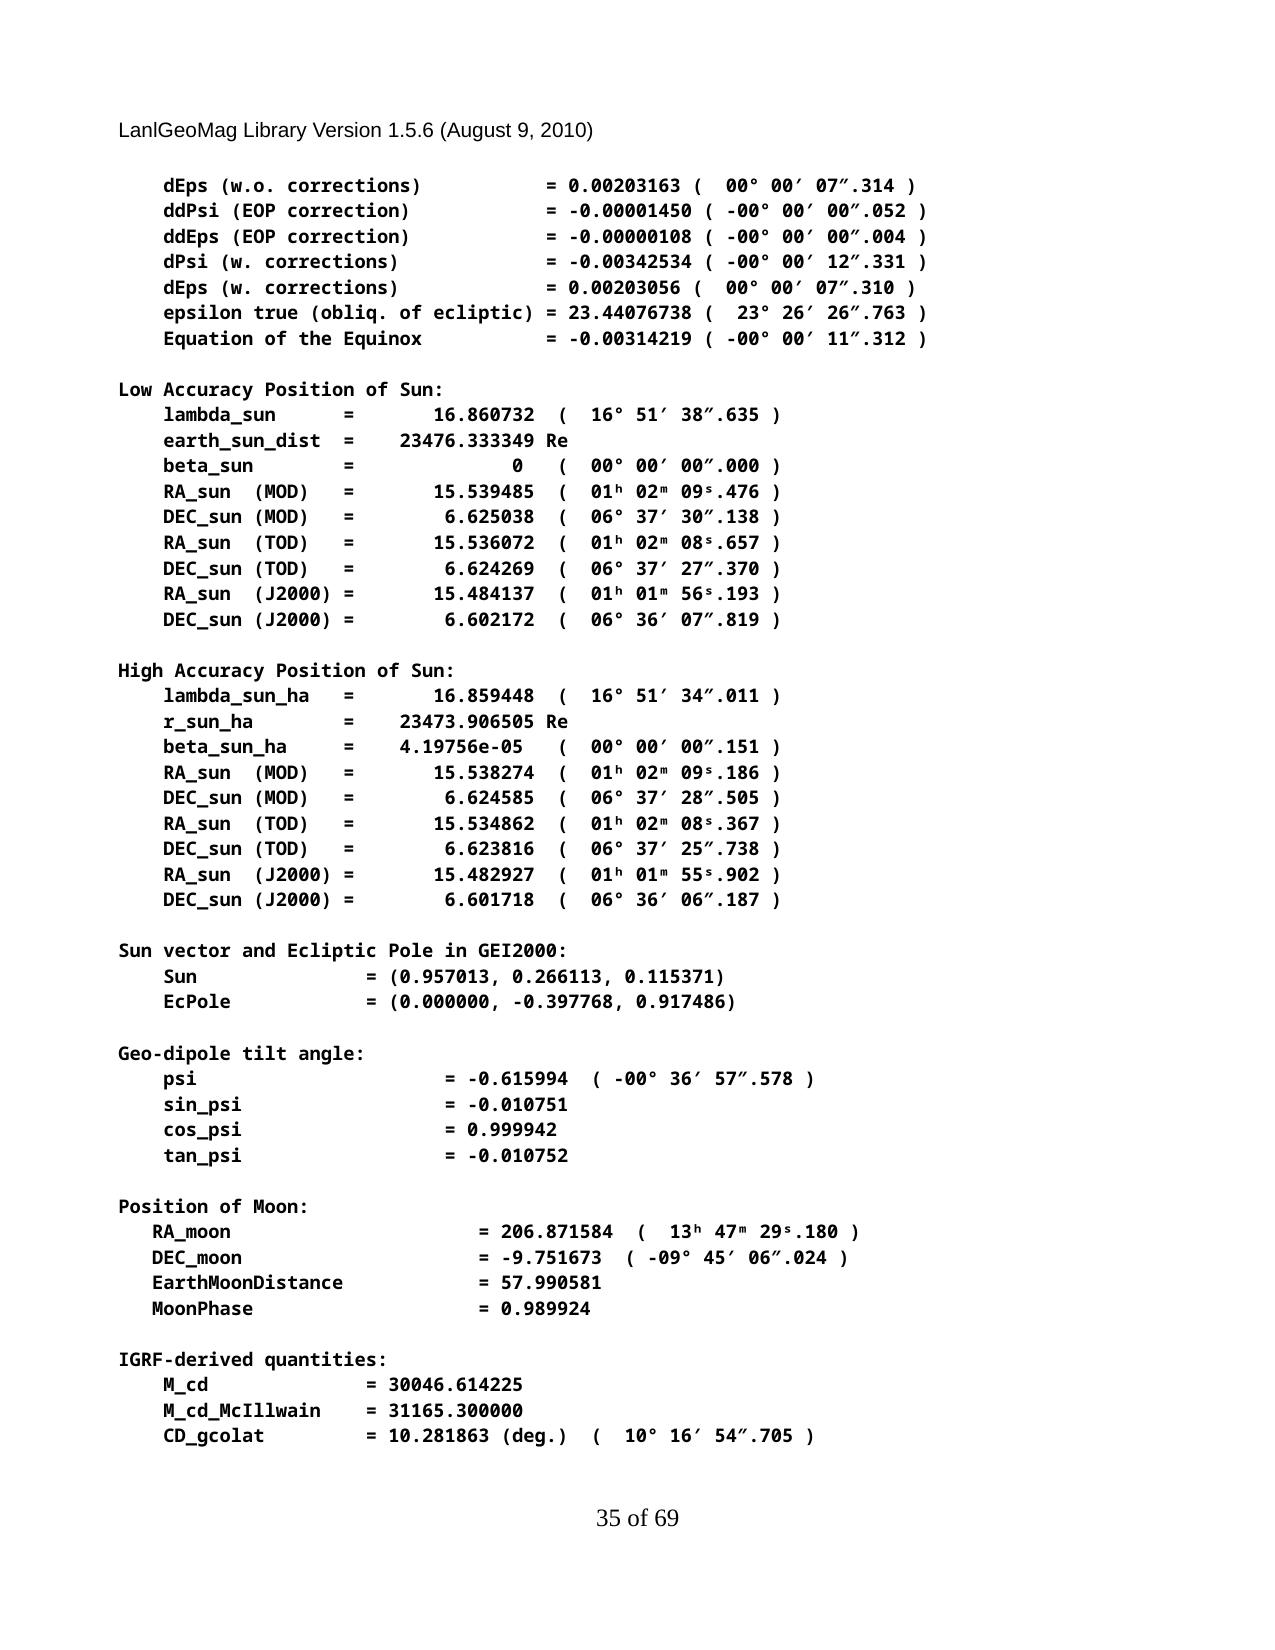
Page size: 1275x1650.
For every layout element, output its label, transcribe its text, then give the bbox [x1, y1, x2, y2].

text RA_moon = 206.871584 ( 13ʰ 47ᵐ 29ˢ.180 ) [118, 1218, 1157, 1244]
text Sun vector and Ecliptic Pole in GEI2000: [118, 938, 1157, 963]
text DEC_sun (J2000) = 6.601718 ( 06° 36′ 06″.187 ) [118, 887, 1157, 912]
text lambda_sun_ha = 16.859448 ( 16° 51′ 34″.011 ) [118, 682, 1157, 708]
text r_sun_ha = 23473.906505 Re [118, 708, 1157, 733]
text ddEps (EOP correction) = -0.00000108 ( -00° 00′ 00″.004 ) [118, 223, 1157, 249]
text RA_sun (TOD) = 15.536072 ( 01ʰ 02ᵐ 08ˢ.657 ) [118, 529, 1157, 555]
text beta_sun_ha = 4.19756e-05 ( 00° 00′ 00″.151 ) [118, 733, 1157, 759]
text Low Accuracy Position of Sun: [118, 376, 1157, 402]
text Equation of the Equinox = -0.00314219 ( -00° 00′ 11″.312 ) [118, 325, 1157, 351]
text DEC_sun (MOD) = 6.625038 ( 06° 37′ 30″.138 ) [118, 504, 1157, 529]
text lambda_sun = 16.860732 ( 16° 51′ 38″.635 ) [118, 402, 1157, 427]
text earth_sun_dist = 23476.333349 Re [118, 427, 1157, 453]
text psi = -0.615994 ( -00° 36′ 57″.578 ) [118, 1065, 1157, 1091]
text EcPole = (0.000000, -0.397768, 0.917486) [118, 989, 1157, 1014]
text M_cd_McIllwain = 31165.300000 [118, 1397, 1157, 1423]
text RA_sun (TOD) = 15.534862 ( 01ʰ 02ᵐ 08ˢ.367 ) [118, 810, 1157, 836]
text ddPsi (EOP correction) = -0.00001450 ( -00° 00′ 00″.052 ) [118, 198, 1157, 223]
text Sun = (0.957013, 0.266113, 0.115371) [118, 963, 1157, 989]
text epsilon true (obliq. of ecliptic) = 23.44076738 ( 23° 26′ 26″.763 ) [118, 300, 1157, 325]
text DEC_moon = -9.751673 ( -09° 45′ 06″.024 ) [118, 1244, 1157, 1269]
text IGRF-derived quantities: [118, 1346, 1157, 1372]
text RA_sun (MOD) = 15.539485 ( 01ʰ 02ᵐ 09ˢ.476 ) [118, 478, 1157, 504]
text sin_psi = -0.010751 [118, 1091, 1157, 1116]
text MoonPhase = 0.989924 [118, 1295, 1157, 1321]
text Position of Moon: [118, 1193, 1157, 1218]
text EarthMoonDistance = 57.990581 [118, 1269, 1157, 1295]
text RA_sun (J2000) = 15.484137 ( 01ʰ 01ᵐ 56ˢ.193 ) [118, 580, 1157, 606]
text DEC_sun (J2000) = 6.602172 ( 06° 36′ 07″.819 ) [118, 606, 1157, 631]
text DEC_sun (TOD) = 6.624269 ( 06° 37′ 27″.370 ) [118, 555, 1157, 580]
text dEps (w.o. corrections) = 0.00203163 ( 00° 00′ 07″.314 ) [118, 172, 1157, 198]
text CD_gcolat = 10.281863 (deg.) ( 10° 16′ 54″.705 ) [118, 1423, 1157, 1448]
text DEC_sun (MOD) = 6.624585 ( 06° 37′ 28″.505 ) [118, 784, 1157, 810]
text beta_sun = 0 ( 00° 00′ 00″.000 ) [118, 453, 1157, 478]
text Geo-dipole tilt angle: [118, 1040, 1157, 1065]
text cos_psi = 0.999942 [118, 1116, 1157, 1142]
text M_cd = 30046.614225 [118, 1372, 1157, 1397]
text dEps (w. corrections) = 0.00203056 ( 00° 00′ 07″.310 ) [118, 274, 1157, 300]
text dPsi (w. corrections) = -0.00342534 ( -00° 00′ 12″.331 ) [118, 249, 1157, 274]
text tan_psi = -0.010752 [118, 1142, 1157, 1167]
text High Accuracy Position of Sun: [118, 657, 1157, 682]
text RA_sun (J2000) = 15.482927 ( 01ʰ 01ᵐ 55ˢ.902 ) [118, 861, 1157, 887]
text DEC_sun (TOD) = 6.623816 ( 06° 37′ 25″.738 ) [118, 836, 1157, 861]
text RA_sun (MOD) = 15.538274 ( 01ʰ 02ᵐ 09ˢ.186 ) [118, 759, 1157, 784]
